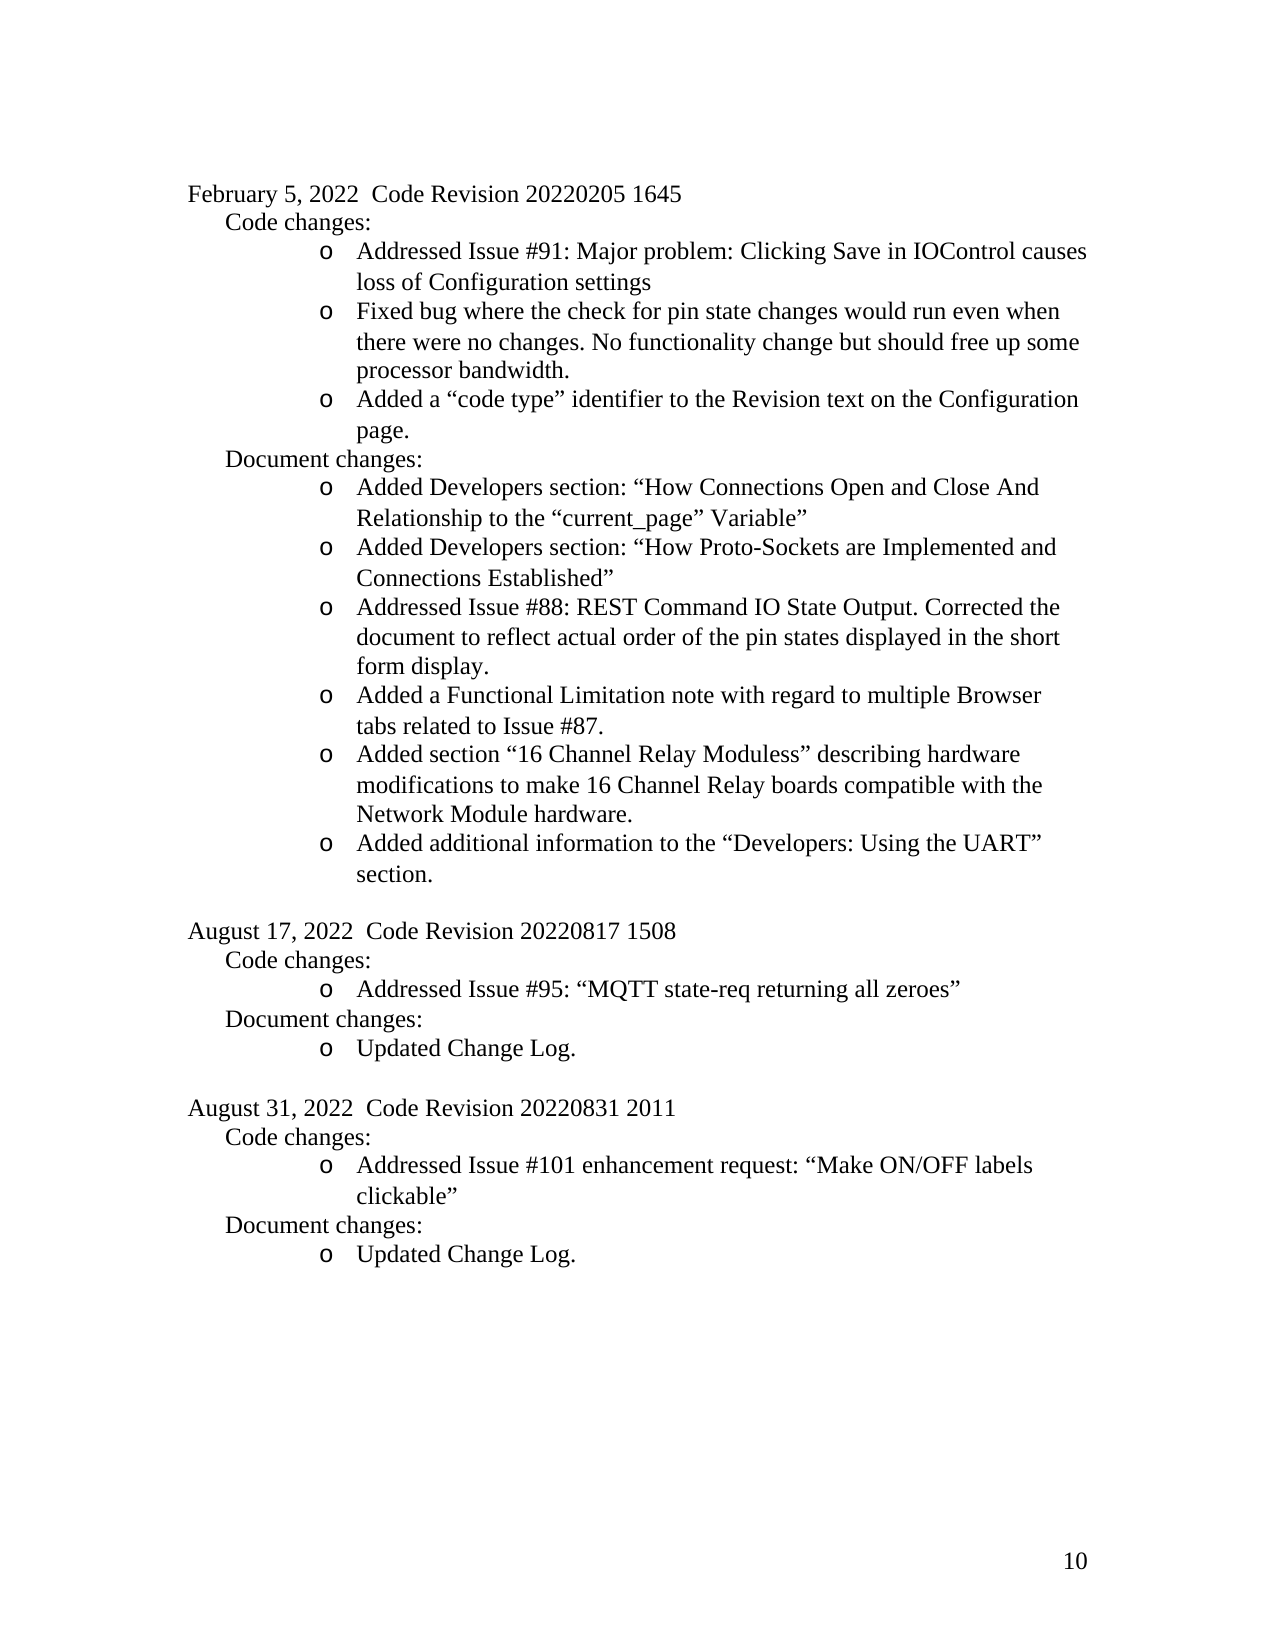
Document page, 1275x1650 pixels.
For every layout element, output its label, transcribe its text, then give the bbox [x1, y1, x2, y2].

text Document changes: [225, 1004, 1087, 1033]
list Addressed Issue #88: REST Command IO State Output. Corrected the document to reflect actual order of the pin states displayed in the short form display. [319, 592, 1087, 680]
list Added additional information to the “Developers: Using the UART” section. [319, 828, 1087, 887]
list Addressed Issue #101 enhancement request: “Make ON/OFF labels clickable” [319, 1150, 1087, 1210]
list Added Developers section: “How Proto-Sockets are Implemented and Connections Established” [319, 532, 1087, 592]
text August 17, 2022 Code Revision 20220817 1508 [187, 916, 1087, 945]
text February 5, 2022 Code Revision 20220205 1645 [187, 179, 1087, 207]
text Code changes: [225, 1122, 1087, 1150]
text Code changes: [225, 945, 1087, 974]
list Updated Change Log. [319, 1033, 1087, 1064]
list Added section “16 Channel Relay Moduless” describing hardware modifications to make 16 Channel Relay boards compatible with the Network Module hardware. [319, 739, 1087, 828]
list Added a “code type” identifier to the Revision text on the Configuration page. [319, 384, 1087, 444]
list Addressed Issue #95: “MQTT state-req returning all zeroes” [319, 974, 1087, 1004]
list Added Developers section: “How Connections Open and Close And Relationship to the “current_page” Variable” [319, 472, 1087, 532]
text Code changes: [225, 207, 1087, 236]
list Added a Functional Limitation note with regard to multiple Browser tabs related to Issue #87. [319, 680, 1087, 739]
list Updated Change Log. [319, 1239, 1087, 1269]
list Fixed bug where the check for pin state changes would run even when there were no changes. No functionality change but should free up some processor bandwidth. [319, 296, 1087, 384]
list Addressed Issue #91: Major problem: Clicking Save in IOControl causes loss of Configuration settings [319, 236, 1087, 296]
text Document changes: [225, 444, 1087, 472]
text August 31, 2022 Code Revision 20220831 2011 [187, 1093, 1087, 1122]
text Document changes: [225, 1210, 1087, 1239]
